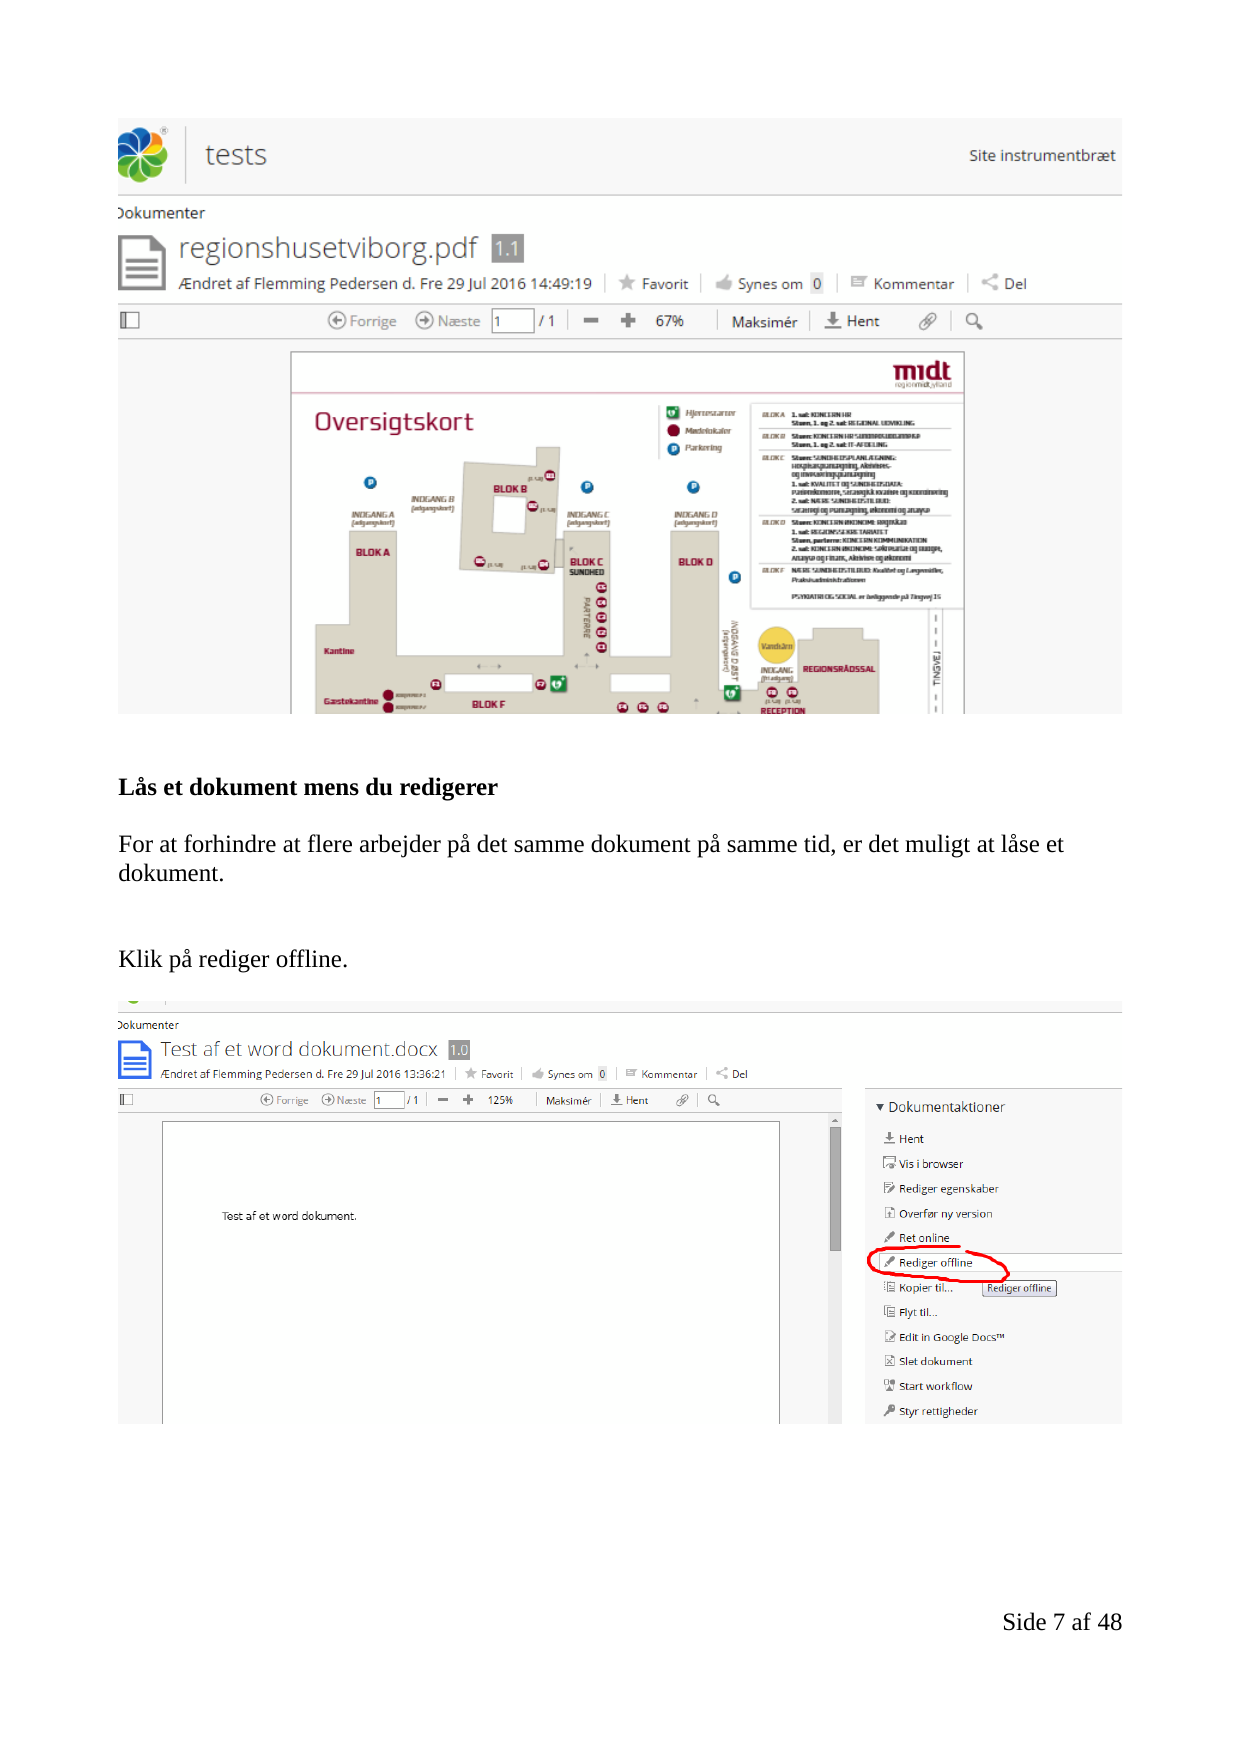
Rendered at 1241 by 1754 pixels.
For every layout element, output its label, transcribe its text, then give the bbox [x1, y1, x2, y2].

text Klik på rediger offline. [118, 944, 1122, 973]
subtitle Lås et dokument mens du redigerer [118, 772, 1122, 800]
picture [118, 1001, 1123, 1424]
text For at forhindre at flere arbejder på det samme dokument på samme tid, er det muligt at låse et dokument. [118, 829, 1122, 887]
picture [118, 118, 1123, 714]
